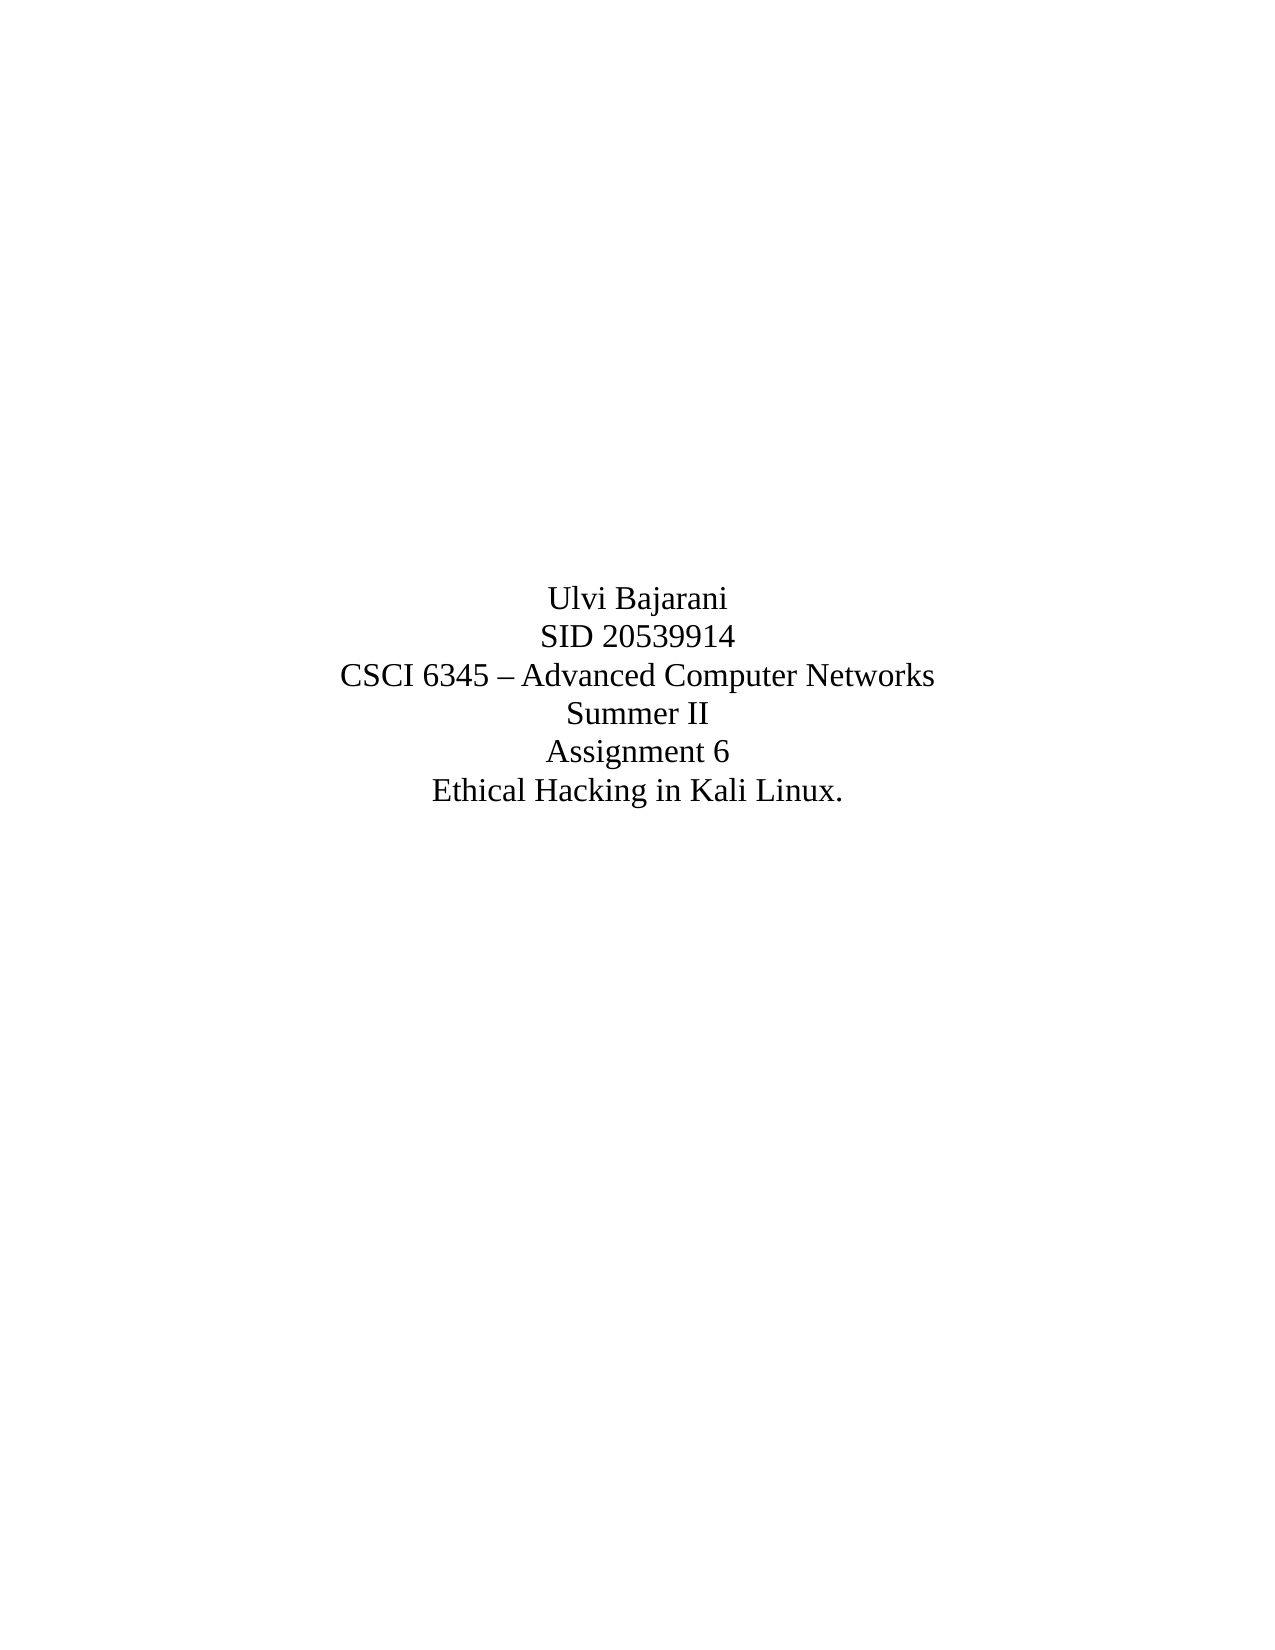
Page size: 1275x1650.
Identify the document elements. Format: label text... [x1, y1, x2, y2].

text Summer II [118, 693, 1157, 731]
text Ulvi Bajarani [118, 578, 1157, 616]
text Ethical Hacking in Kali Linux. [118, 770, 1157, 808]
text Assignment 6 [118, 731, 1157, 770]
text SID 20539914 [118, 616, 1157, 655]
text CSCI 6345 – Advanced Computer Networks [118, 655, 1157, 693]
